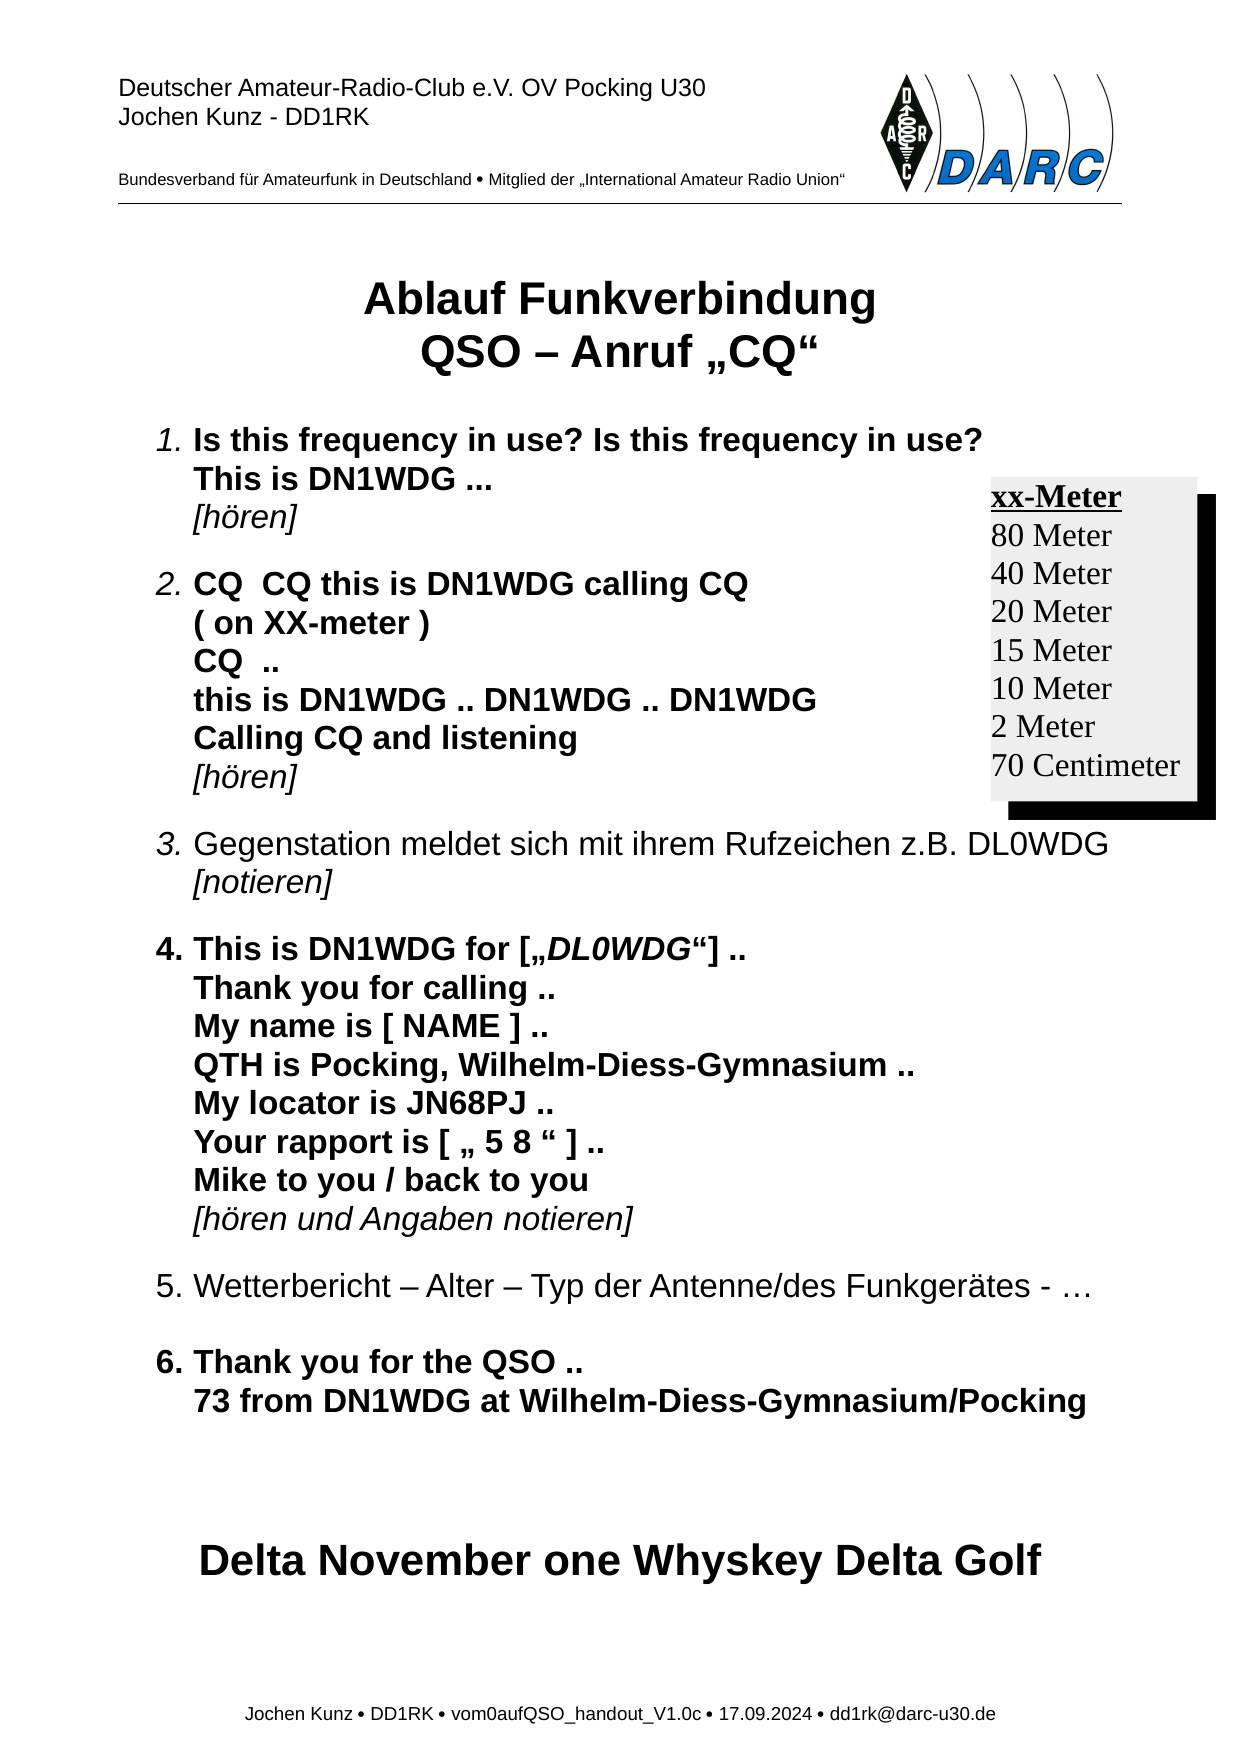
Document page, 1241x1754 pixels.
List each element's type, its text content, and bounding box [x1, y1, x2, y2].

list Wetterbericht – Alter – Typ der Antenne/des Funkgerätes - … [156, 1266, 1122, 1343]
list This is DN1WDG for [„DL0WDG“] .. Thank you for calling .. My name is [ NAME ] .. QTH is Pocking, Wilhelm-Diess-Gymnasium .. My locator is JN68PJ .. Your rapport is [ „ 5 8 “ ] .. [156, 929, 1122, 1160]
list Thank you for the QSO .. 73 from DN1WDG at Wilhelm-Diess-Gymnasium/Pocking [156, 1343, 1122, 1419]
list Mike to you / back to you [hören und Angaben notieren] [156, 1160, 1122, 1266]
text Delta November one Whyskey Delta Golf [118, 1535, 1122, 1585]
list Gegenstation meldet sich mit ihrem Rufzeichen z.B. DL0WDG [notieren] [156, 824, 1122, 929]
list Is this frequency in use? Is this frequency in use? This is DN1WDG ... [hören] [156, 420, 1122, 564]
list CQ CQ this is DN1WDG calling CQ ( on XX-meter ) CQ .. this is DN1WDG .. DN1WDG .. DN1WDG Calling CQ and listening [hören] [156, 564, 1122, 824]
text Ablauf Funkverbindung QSO – Anruf „CQ“ [118, 272, 1122, 377]
picture [879, 71, 1115, 197]
